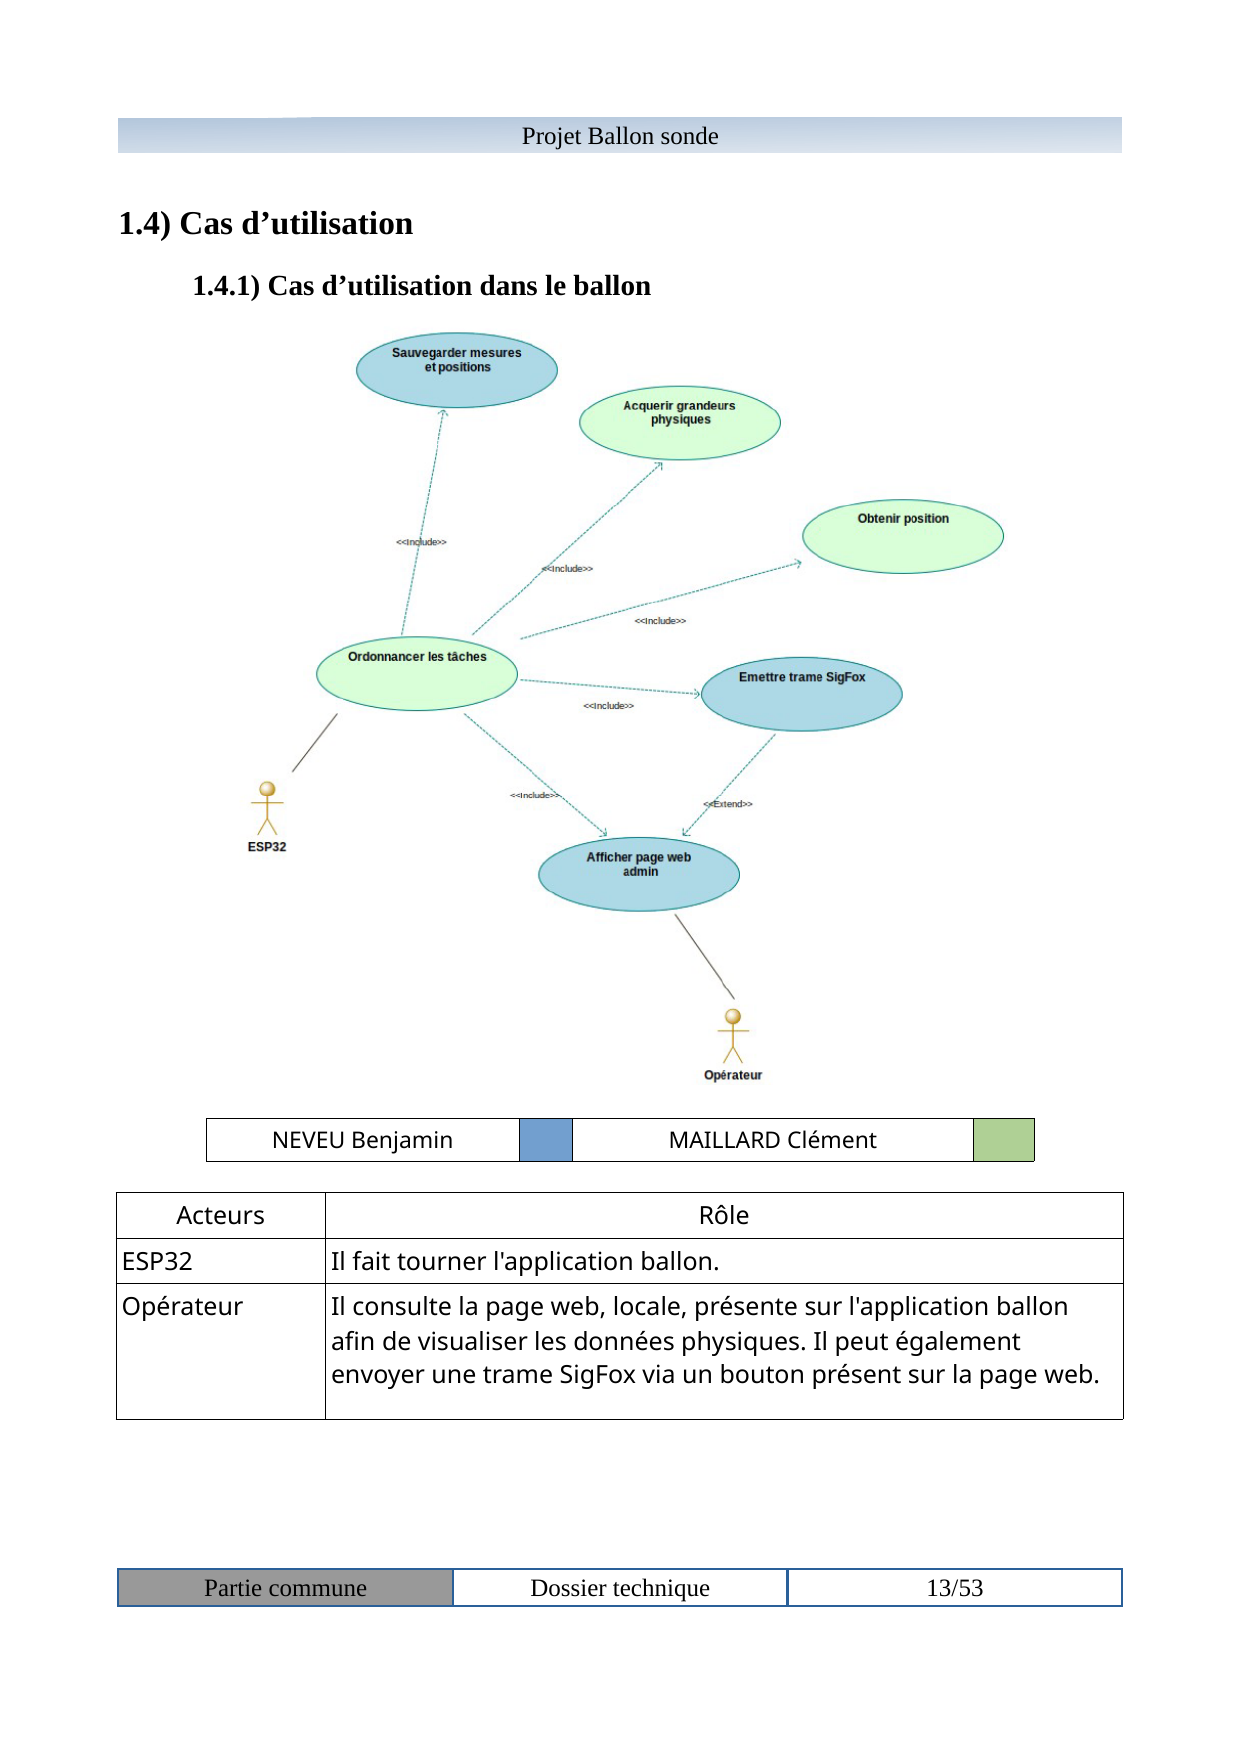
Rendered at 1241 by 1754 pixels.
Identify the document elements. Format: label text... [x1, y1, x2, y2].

subtitle 1.4.1) Cas d’utilisation dans le ballon [118, 268, 1122, 302]
table_cell Opérateur [117, 1284, 325, 1419]
table_header NEVEU Benjamin [207, 1119, 519, 1161]
table_header [974, 1119, 1034, 1161]
table_header Acteurs [117, 1193, 325, 1238]
table_cell ESP32 [117, 1239, 325, 1283]
table_cell Il consulte la page web, locale, présente sur l'application ballon afin de visualiser les données physiques. Il peut également envoyer une trame SigFox via un bouton présent sur la page web. [326, 1284, 1123, 1419]
table_cell Il fait tourner l'application ballon. [326, 1239, 1123, 1283]
table_header MAILLARD Clément [573, 1119, 973, 1161]
table_header [520, 1119, 572, 1161]
picture [232, 324, 1008, 1085]
subtitle 1.4) Cas d’utilisation [118, 203, 1122, 241]
table_header Rôle [326, 1193, 1123, 1238]
